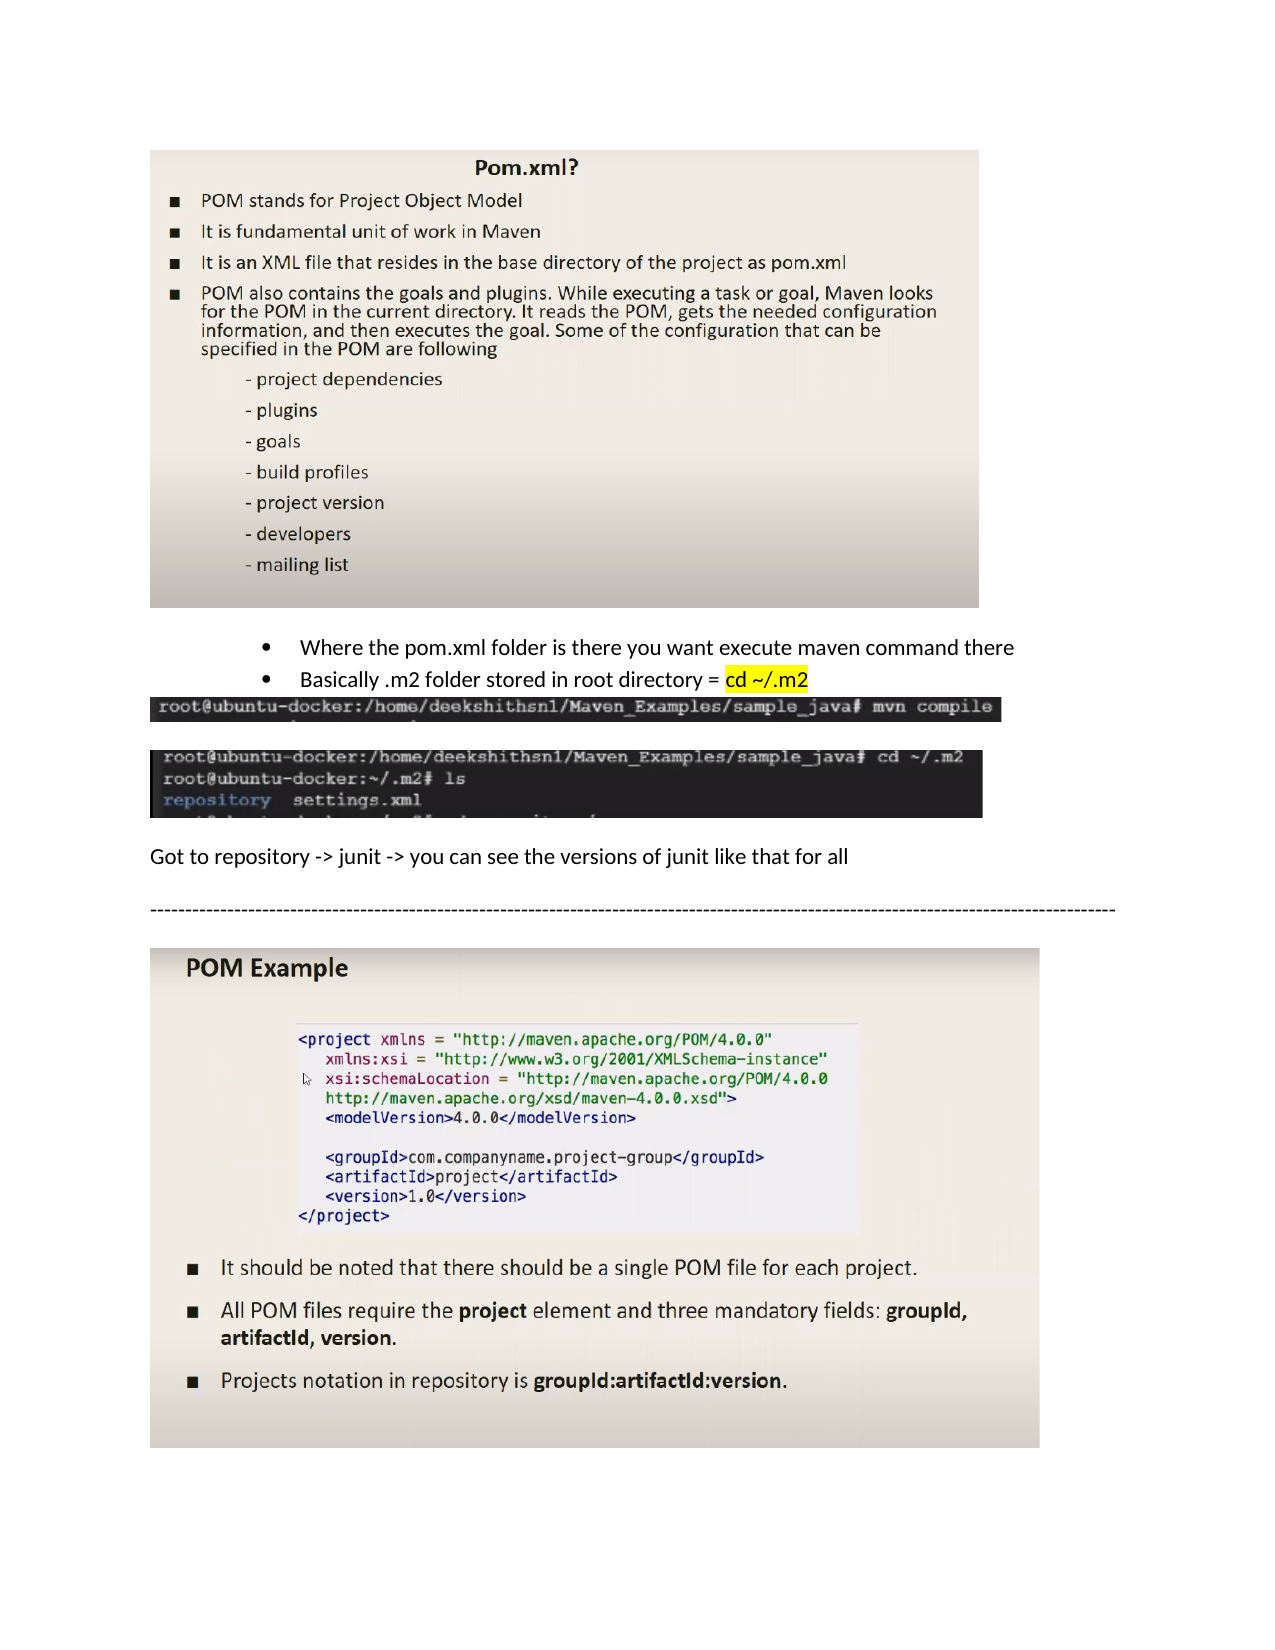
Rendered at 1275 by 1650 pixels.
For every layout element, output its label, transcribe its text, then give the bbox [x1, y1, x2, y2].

text ------------------------------------------------------------------------------------------------------------------------------------------ [150, 895, 1125, 923]
list Basically .m2 folder stored in root directory = cd ~/.m2 [262, 665, 1125, 693]
list Where the pom.xml folder is there you want execute maven command there [262, 633, 1125, 661]
text Got to repository -> junit -> you can see the versions of junit like that for all [150, 842, 1125, 870]
